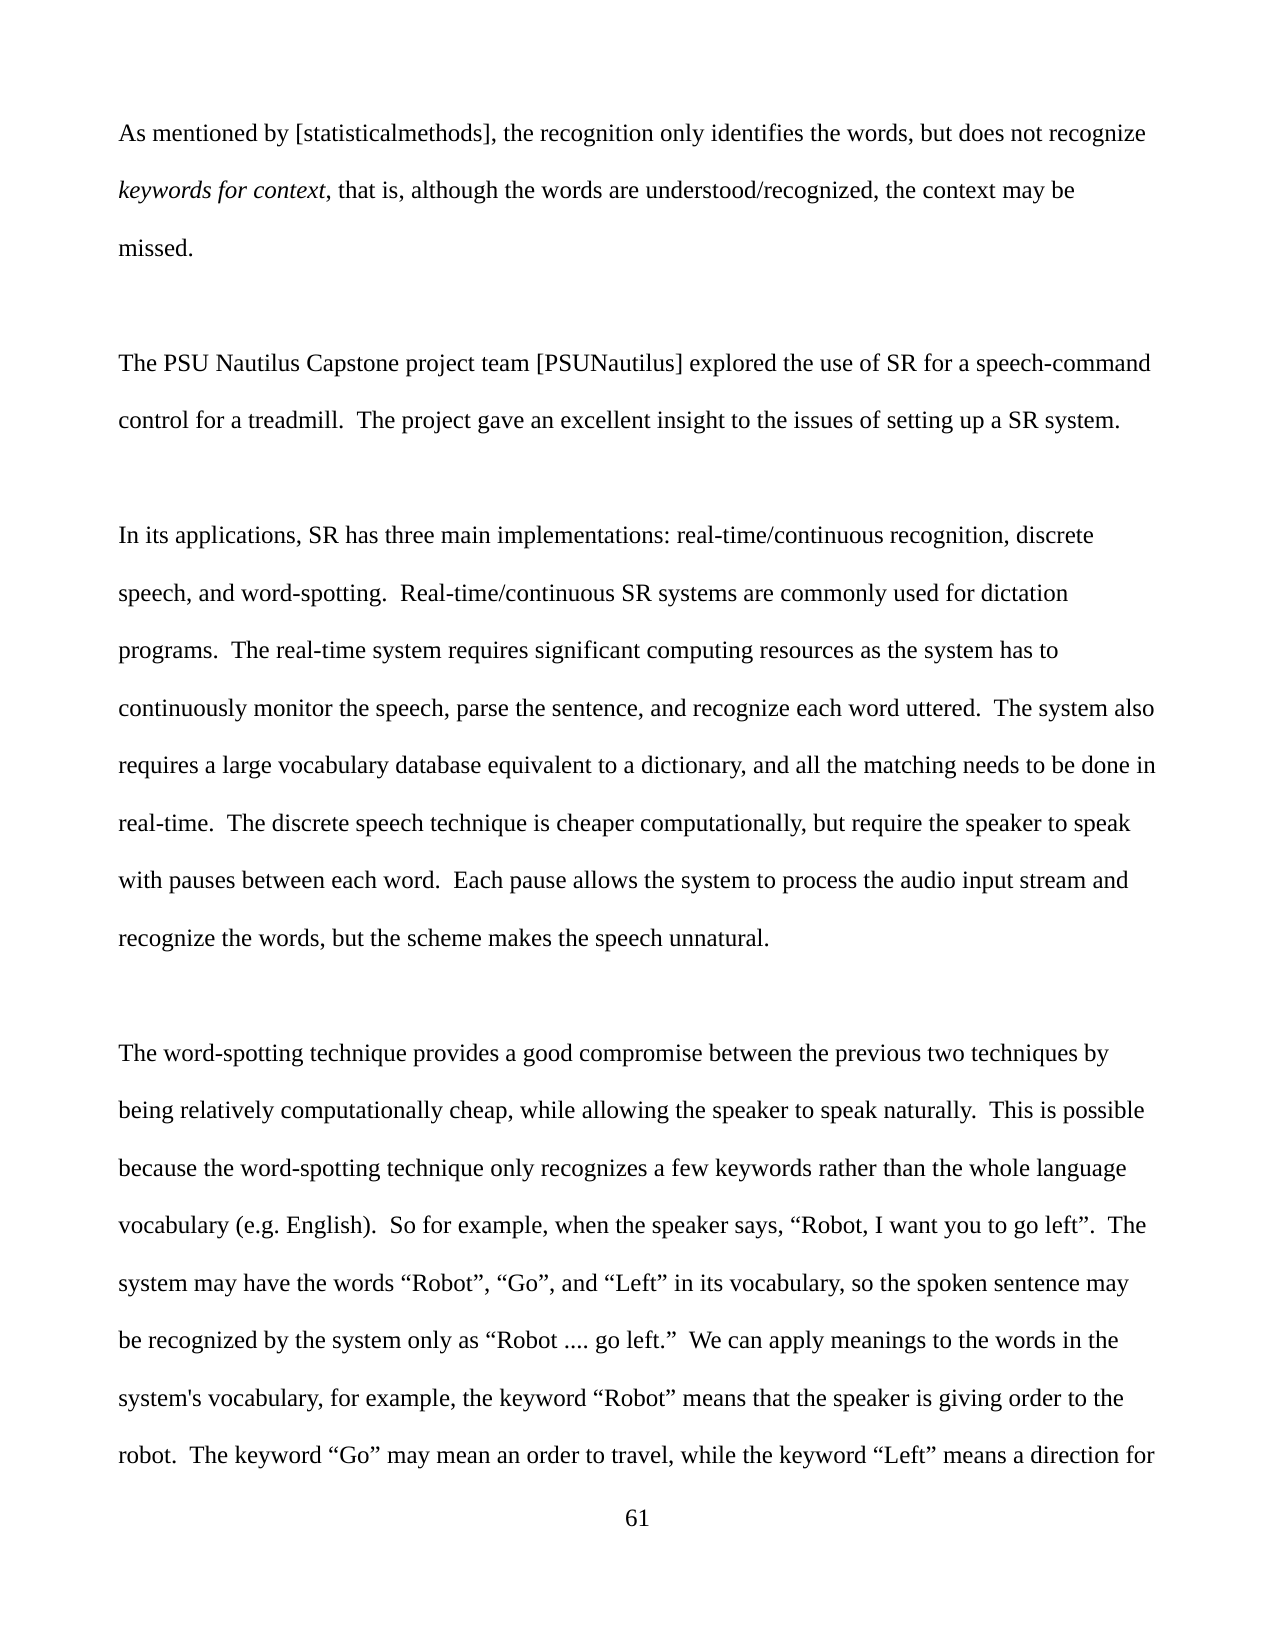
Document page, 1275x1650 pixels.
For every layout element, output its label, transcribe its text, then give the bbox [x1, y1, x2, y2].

text The PSU Nautilus Capstone project team [PSUNautilus] explored the use of SR for a speech-command control for a treadmill. The project gave an excellent insight to the issues of setting up a SR system. [118, 348, 1157, 434]
text The word-spotting technique provides a good compromise between the previous two techniques by being relatively computationally cheap, while allowing the speaker to speak naturally. This is possible because the word-spotting technique only recognizes a few keywords rather than the whole language vocabulary (e.g. English). So for example, when the speaker says, “Robot, I want you to go left”. The system may have the words “Robot”, “Go”, and “Left” in its vocabulary, so the spoken sentence may be recognized by the system only as “Robot .... go left.” We can apply meanings to the words in the system's vocabulary, for example, the keyword “Robot” means that the speaker is giving order to the robot. The keyword “Go” may mean an order to travel, while the keyword “Left” means a direction for [118, 1038, 1157, 1469]
text As mentioned by [statisticalmethods], the recognition only identifies the words, but does not recognize keywords for context, that is, although the words are understood/recognized, the context may be missed. [118, 118, 1157, 262]
text In its applications, SR has three main implementations: real-time/continuous recognition, discrete speech, and word-spotting. Real-time/continuous SR systems are commonly used for dictation programs. The real-time system requires significant computing resources as the system has to continuously monitor the speech, parse the sentence, and recognize each word uttered. The system also requires a large vocabulary database equivalent to a dictionary, and all the matching needs to be done in real-time. The discrete speech technique is cheaper computationally, but require the speaker to speak with pauses between each word. Each pause allows the system to process the audio input stream and recognize the words, but the scheme makes the speech unnatural. [118, 521, 1157, 952]
